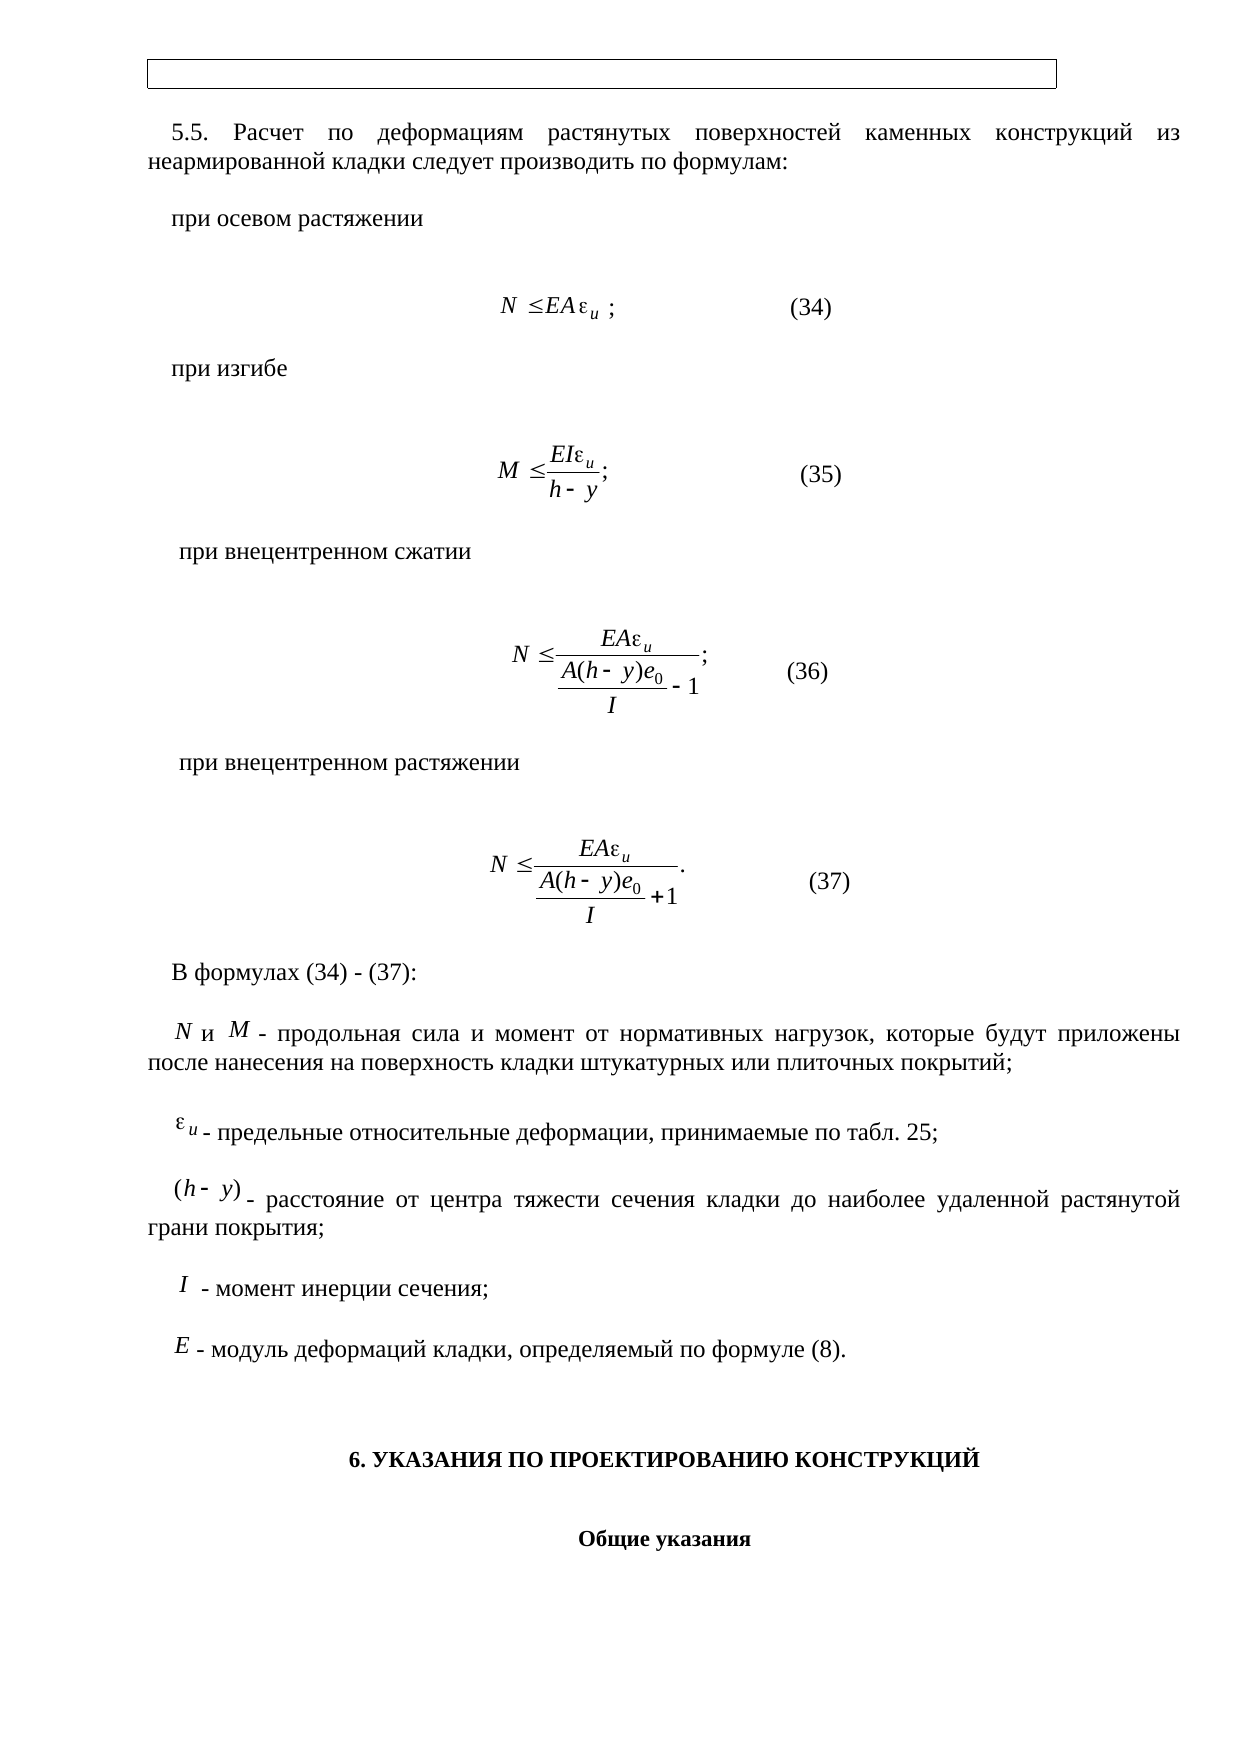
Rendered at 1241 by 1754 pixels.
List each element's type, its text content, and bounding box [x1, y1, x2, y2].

text при осевом растяжении [148, 203, 1181, 232]
table_cell [148, 60, 1056, 88]
text (35) [148, 439, 1181, 508]
text при изгибе [148, 353, 1181, 381]
text 5.5. Расчет по деформациям растянутых поверхностей каменных конструкций из неармированной кладки следует производить по формулам: [148, 117, 1181, 174]
text ; (34) [148, 289, 1181, 324]
text при внецентренном сжатии [148, 536, 1181, 565]
text - момент инерции сечения; [148, 1270, 1181, 1302]
text (37) [148, 833, 1181, 928]
text при внецентренном растяжении [148, 747, 1181, 776]
text - предельные относительные деформации, принимаемые по табл. 25; [148, 1104, 1181, 1145]
subtitle 6. УКАЗАНИЯ ПО ПРОЕКТИРОВАНИЮ КОНСТРУКЦИЙ [148, 1446, 1181, 1473]
text В формулах (34) - (37): [148, 957, 1181, 986]
text - модуль деформаций кладки, определяемый по формуле (8). [148, 1331, 1181, 1363]
subtitle Общие указания [148, 1526, 1181, 1552]
text (36) [148, 623, 1181, 718]
text - расстояние от центра тяжести сечения кладки до наиболее удаленной растянутой грани покрытия; [148, 1174, 1181, 1241]
text и - продольная сила и момент от нормативных нагрузок, которые будут приложены после нанесения на поверхность кладки штукатурных или плиточных покрытий; [148, 1014, 1181, 1075]
